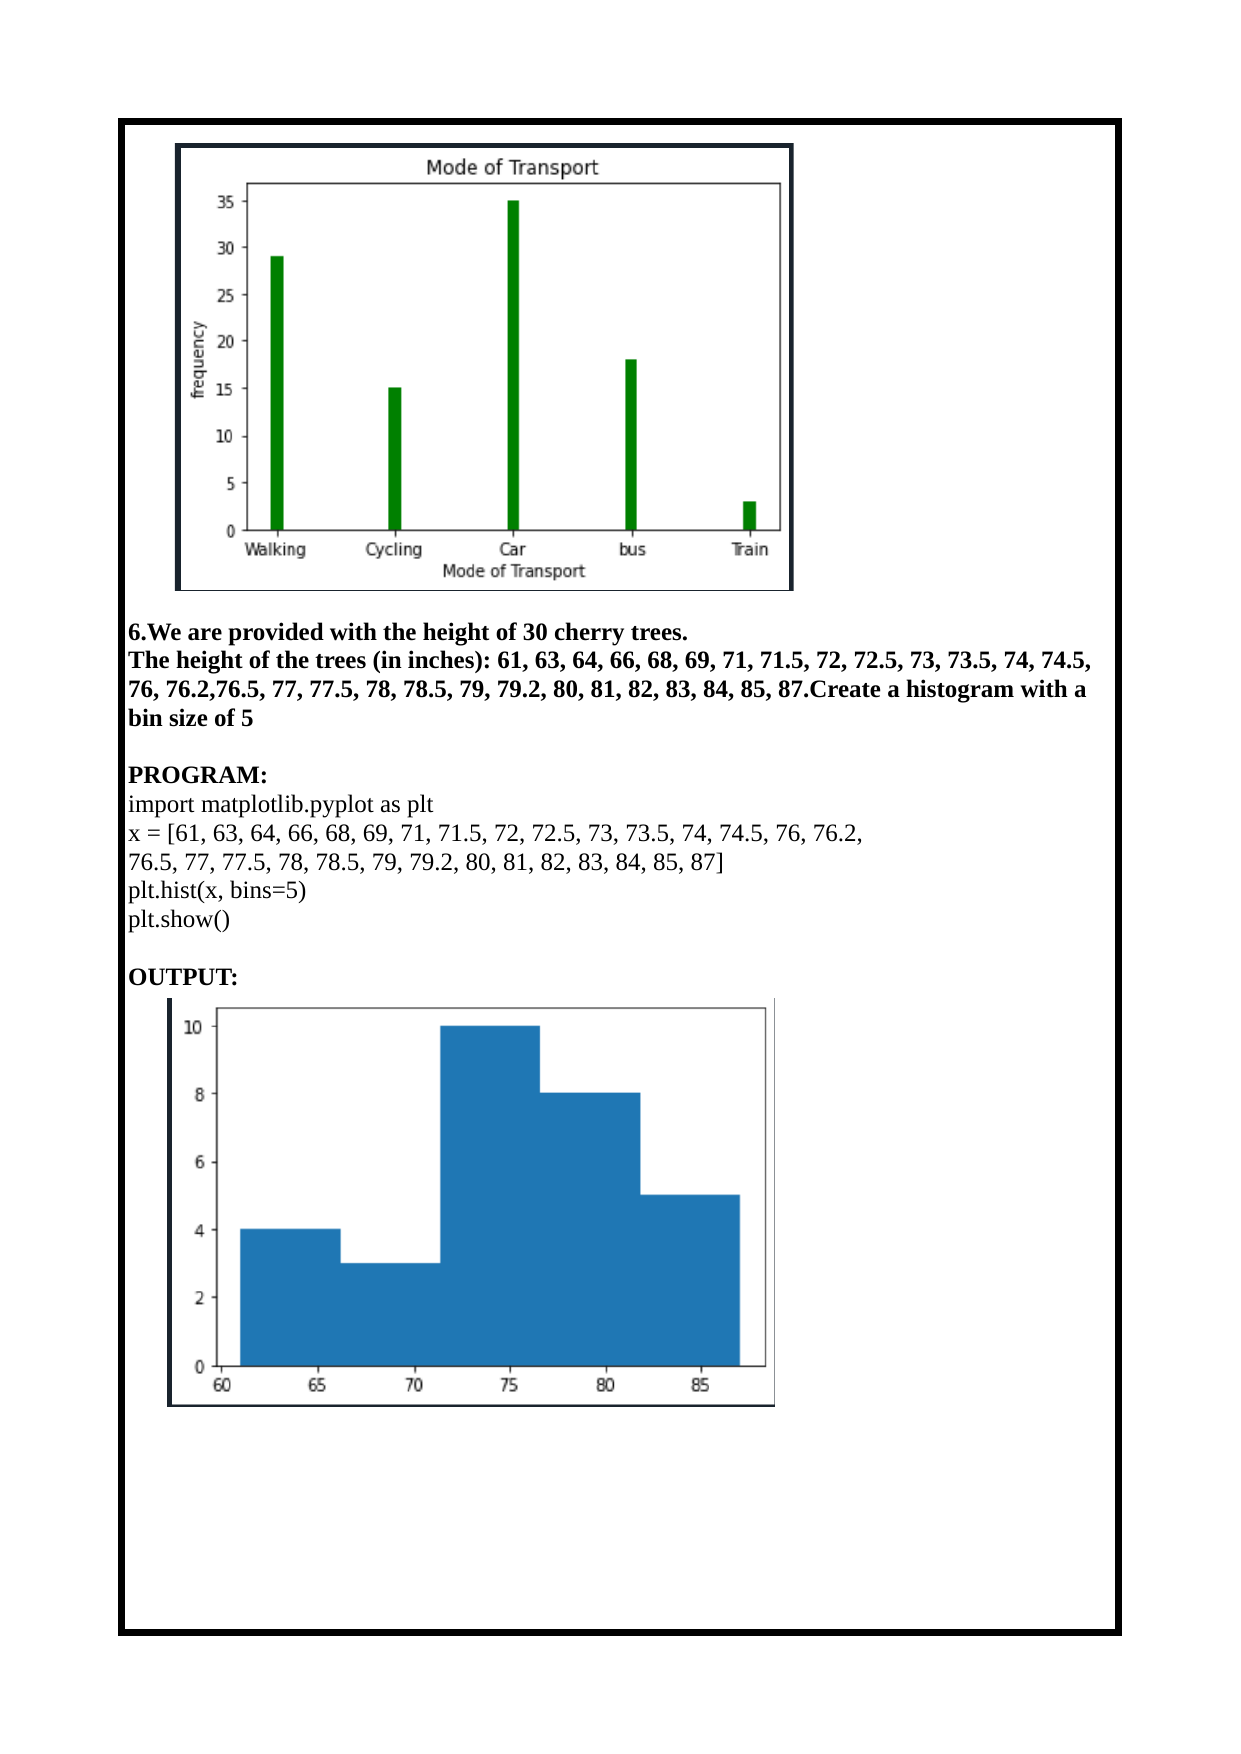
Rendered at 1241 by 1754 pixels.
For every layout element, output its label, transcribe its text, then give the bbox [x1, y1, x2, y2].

text 6.We are provided with the height of 30 cherry trees. [128, 617, 1112, 645]
text x = [61, 63, 64, 66, 68, 69, 71, 71.5, 72, 72.5, 73, 73.5, 74, 74.5, 76, 76.2, [128, 818, 1112, 847]
text 76.5, 77, 77.5, 78, 78.5, 79, 79.2, 80, 81, 82, 83, 84, 85, 87] [128, 847, 1112, 875]
picture [562, 998, 775, 1407]
text plt.show() [128, 904, 1112, 933]
picture [570, 143, 794, 591]
text OUTPUT: [128, 962, 1112, 990]
text The height of the trees (in inches): 61, 63, 64, 66, 68, 69, 71, 71.5, 72, 72.5, 73, 73.5, 74, 74.5, 76, 76.2,76.5, 77, 77.5, 78, 78.5, 79, 79.2, 80, 81, 82, 83, 84, 85, 87.Create a histogram with a bin size of 5 [128, 645, 1112, 732]
text plt.hist(x, bins=5) [128, 875, 1112, 904]
text PROGRAM: [128, 760, 1112, 789]
text import matplotlib.pyplot as plt [128, 789, 1112, 818]
